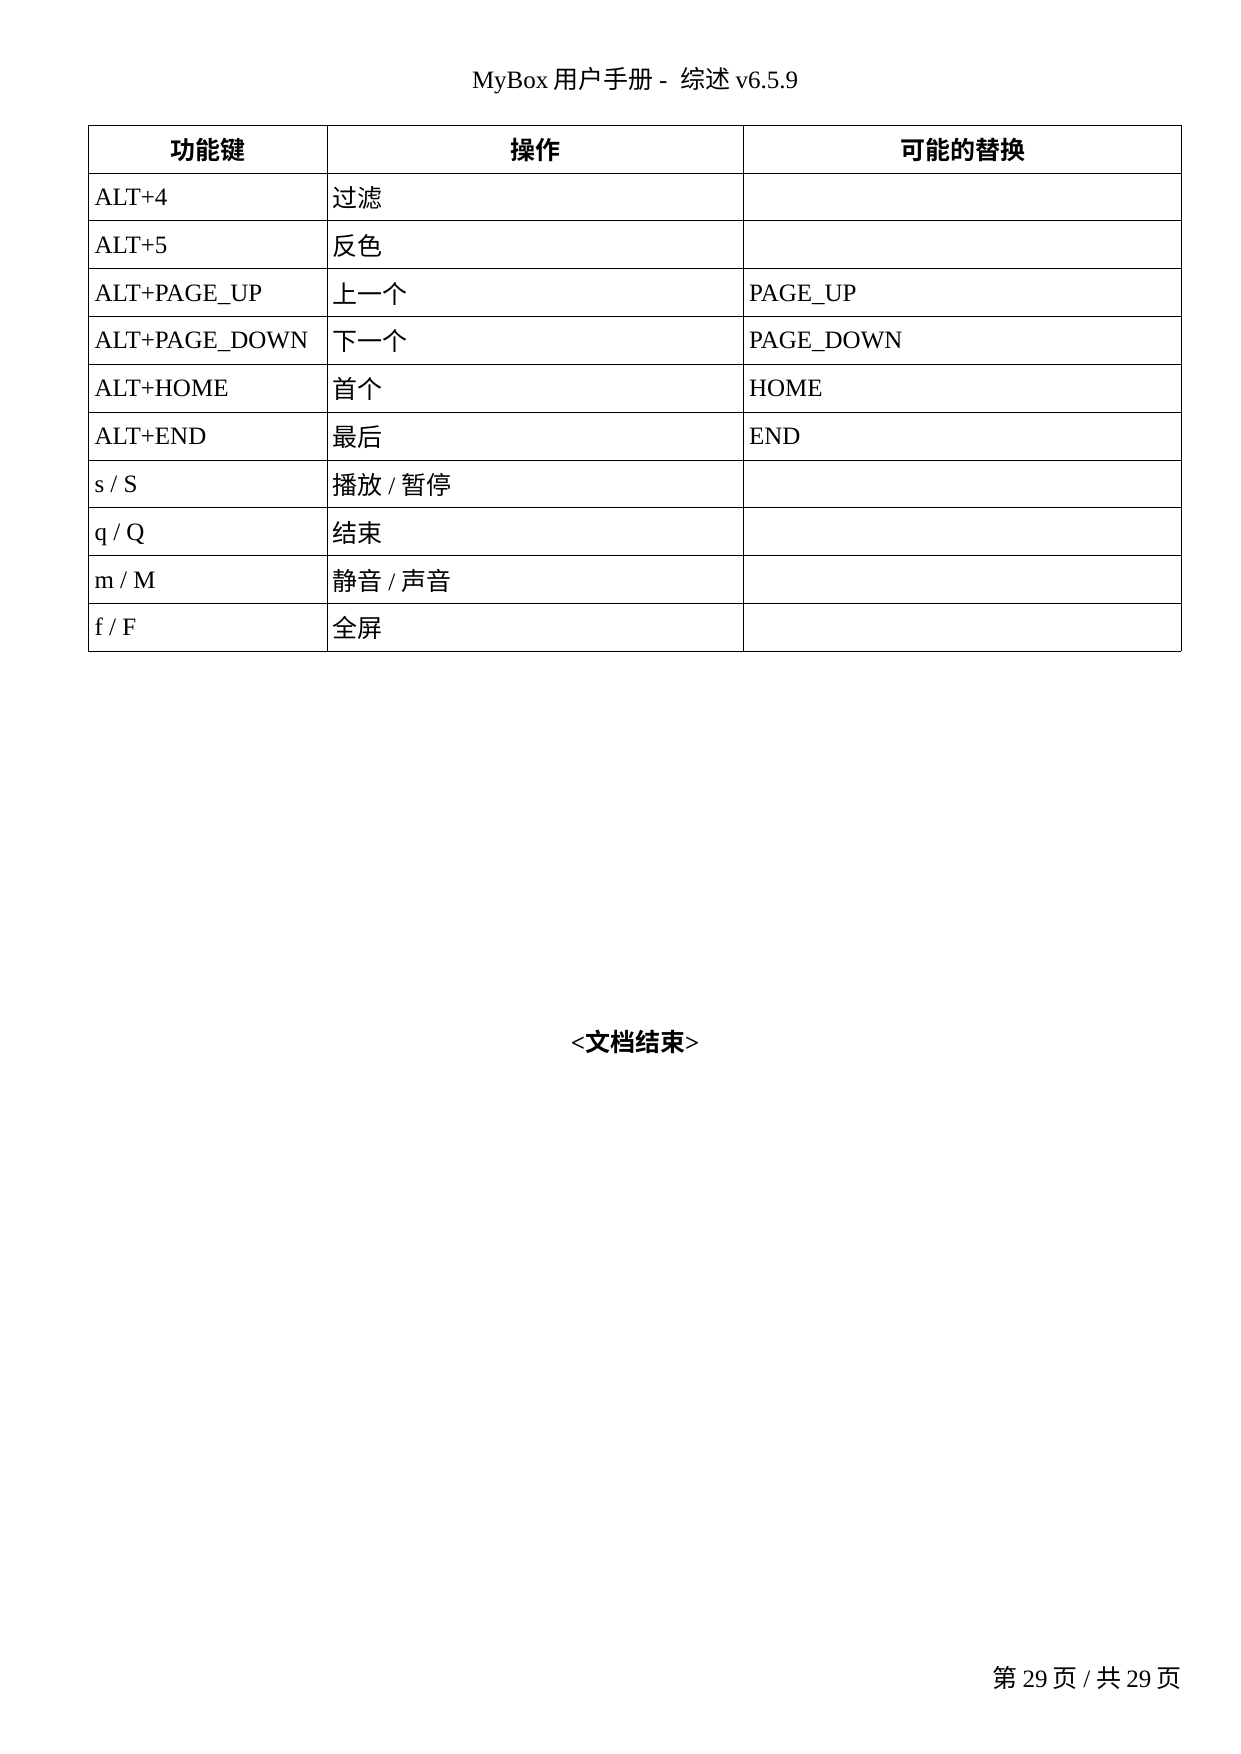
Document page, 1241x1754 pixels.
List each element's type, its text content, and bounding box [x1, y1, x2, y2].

table_cell 静音 / 声音 [328, 556, 743, 603]
table_header 操作 [328, 126, 743, 173]
table_cell 首个 [328, 365, 743, 412]
table_cell ALT+HOME [89, 365, 327, 412]
table_cell PAGE_UP [744, 269, 1181, 316]
table_cell [744, 604, 1181, 651]
table_cell 下一个 [328, 317, 743, 364]
text <文档结束> [88, 1022, 1181, 1058]
table_cell 全屏 [328, 604, 743, 651]
table_cell [744, 221, 1181, 268]
table_cell ALT+PAGE_UP [89, 269, 327, 316]
table_cell 最后 [328, 413, 743, 459]
table_cell 上一个 [328, 269, 743, 316]
table_cell m / M [89, 556, 327, 603]
table_cell s / S [89, 461, 327, 507]
table_cell ALT+4 [89, 174, 327, 220]
table_cell f / F [89, 604, 327, 651]
table_cell ALT+END [89, 413, 327, 459]
table_cell [744, 461, 1181, 507]
table_cell HOME [744, 365, 1181, 412]
table_cell q / Q [89, 508, 327, 555]
table_cell [744, 556, 1181, 603]
table_cell [744, 508, 1181, 555]
table_cell ALT+PAGE_DOWN [89, 317, 327, 364]
table_cell END [744, 413, 1181, 459]
table_cell [744, 174, 1181, 220]
table_header 可能的替换 [744, 126, 1181, 173]
table_cell 播放 / 暂停 [328, 461, 743, 507]
table_cell 结束 [328, 508, 743, 555]
table_header 功能键 [89, 126, 327, 173]
table_cell ALT+5 [89, 221, 327, 268]
table_cell 反色 [328, 221, 743, 268]
table_cell 过滤 [328, 174, 743, 220]
table_cell PAGE_DOWN [744, 317, 1181, 364]
